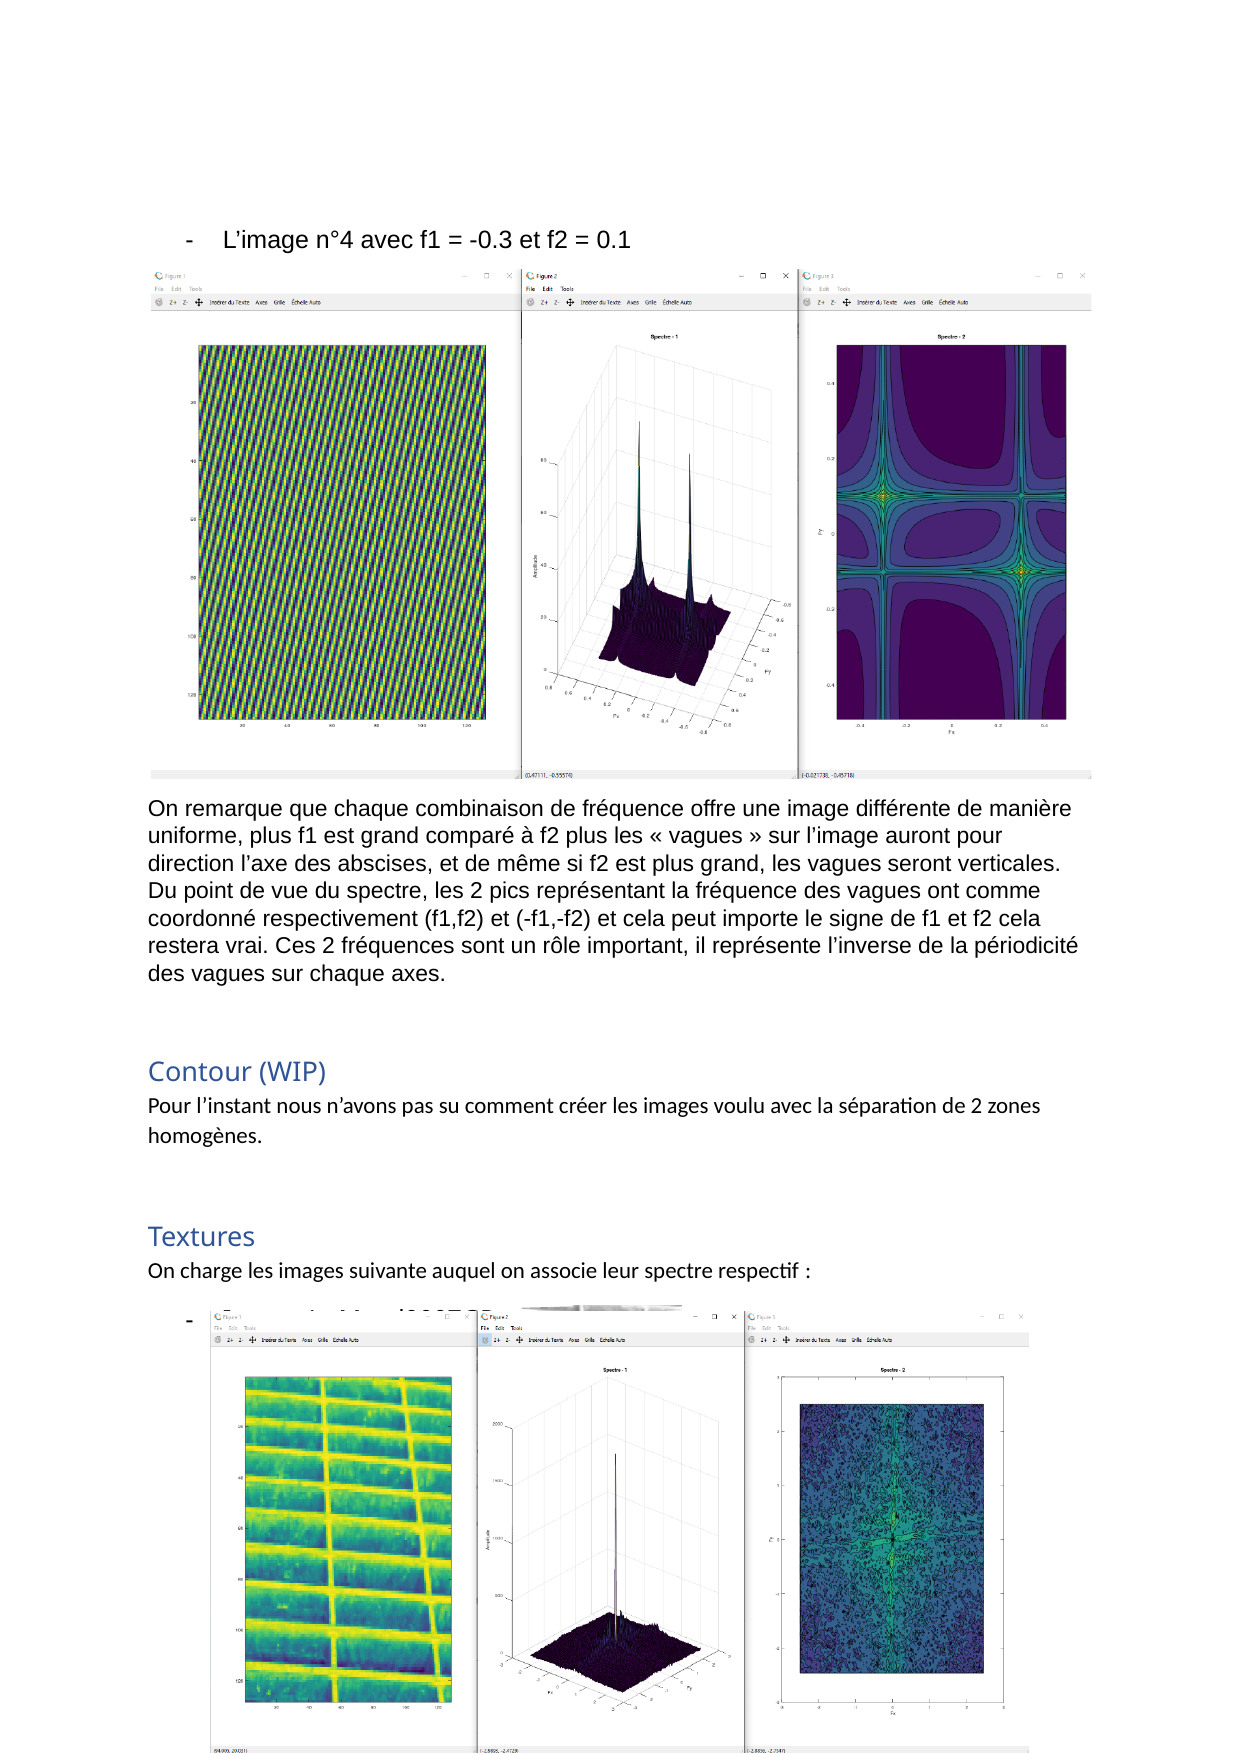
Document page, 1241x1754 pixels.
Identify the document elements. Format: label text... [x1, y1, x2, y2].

text Pour l’instant nous n’avons pas su comment créer les images voulu avec la séparation de 2 zones homogènes. [148, 1091, 1093, 1149]
list L’image n°4 avec f1 = -0.3 et f2 = 0.1 [185, 225, 1093, 254]
subtitle Textures [148, 1217, 1093, 1254]
list Image 1 : Metal0007GP [185, 1302, 1093, 1336]
text On charge les images suivante auquel on associe leur spectre respectif : [148, 1256, 1093, 1284]
subtitle Contour (WIP) [148, 1053, 1093, 1090]
text On remarque que chaque combinaison de fréquence offre une image différente de manière uniforme, plus f1 est grand comparé à f2 plus les « vagues » sur l’image auront pour direction l’axe des abscises, et de même si f2 est plus grand, les vagues seront verticales. Du point de vue du spectre, les 2 pics représentant la fréquence des vagues ont comme coordonné respectivement (f1,f2) et (-f1,-f2) et cela peut importe le signe de f1 et f2 cela restera vrai. Ces 2 fréquences sont un rôle important, il représente l’inverse de la périodicité des vagues sur chaque axes. [148, 319, 1093, 986]
